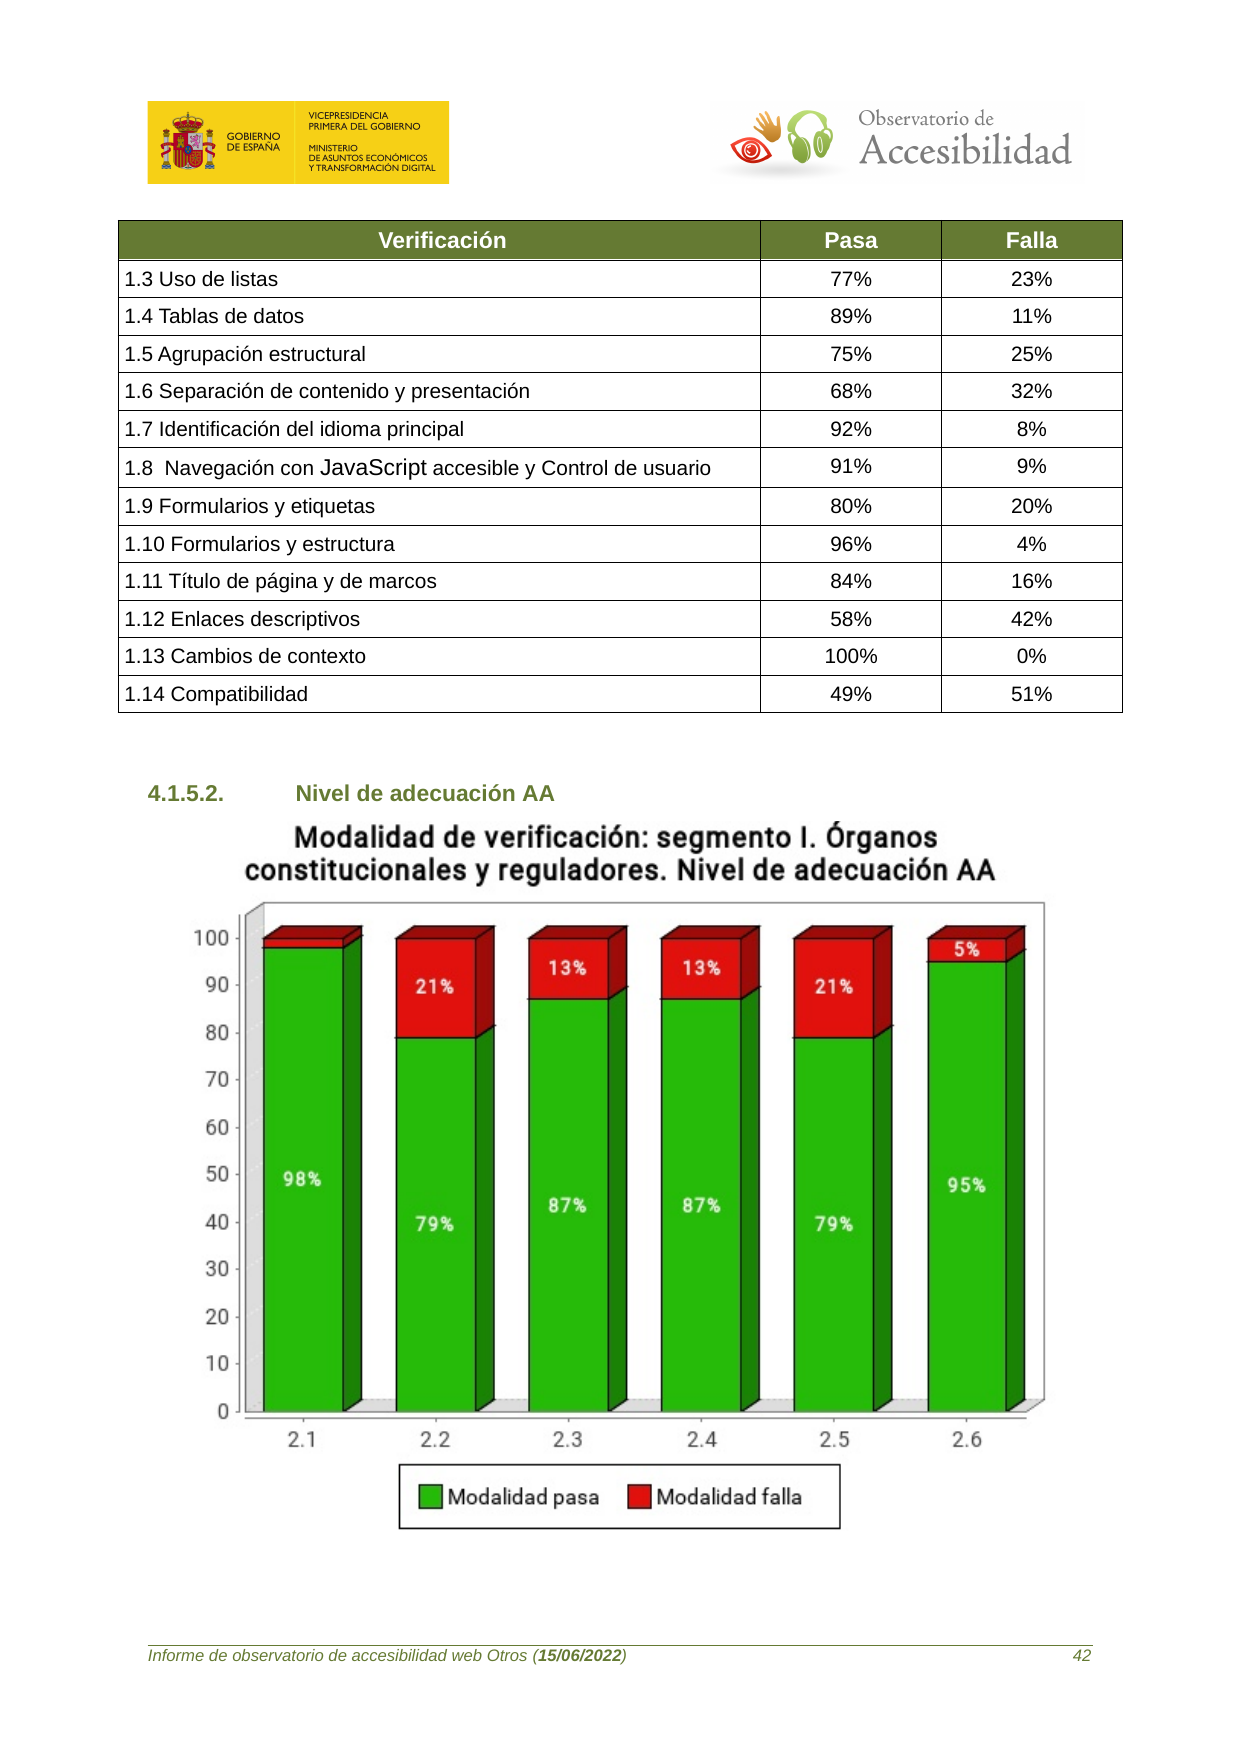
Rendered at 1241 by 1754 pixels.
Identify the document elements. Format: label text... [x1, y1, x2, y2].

table_cell 1.9 Formularios y etiquetas [119, 488, 760, 524]
table_cell 51% [942, 676, 1122, 712]
table_cell 1.11 Título de página y de marcos [119, 563, 760, 599]
table_cell 11% [942, 298, 1122, 334]
table_cell 1.6 Separación de contenido y presentación [119, 373, 760, 409]
table_cell 42% [942, 601, 1122, 637]
table_cell 1.8 Navegación con JavaScript accesible y Control de usuario [119, 448, 760, 487]
table_cell 4% [942, 526, 1122, 562]
table_cell 1.10 Formularios y estructura [119, 526, 760, 562]
table_cell 25% [942, 336, 1122, 372]
table_cell 49% [761, 676, 941, 712]
subtitle Nivel de adecuación AA [148, 779, 1092, 806]
table_cell 96% [761, 526, 941, 562]
table_cell 89% [761, 298, 941, 334]
table_cell 23% [942, 261, 1122, 297]
table_cell 8% [942, 411, 1122, 447]
picture [710, 101, 1086, 184]
table_cell 1.7 Identificación del idioma principal [119, 411, 760, 447]
table_cell 1.12 Enlaces descriptivos [119, 601, 760, 637]
table_cell 84% [761, 563, 941, 599]
table_cell 58% [761, 601, 941, 637]
table_cell 91% [761, 448, 941, 487]
table_cell 16% [942, 563, 1122, 599]
table_cell 1.4 Tablas de datos [119, 298, 760, 334]
table_cell 1.5 Agrupación estructural [119, 336, 760, 372]
table_cell 9% [942, 448, 1122, 487]
table_cell 20% [942, 488, 1122, 524]
table_cell 80% [761, 488, 941, 524]
table_cell 92% [761, 411, 941, 447]
picture [178, 821, 1062, 1531]
table_header Verificación [119, 221, 760, 259]
table_cell 0% [942, 638, 1122, 674]
table_cell 100% [761, 638, 941, 674]
table_cell 68% [761, 373, 941, 409]
table_cell 1.13 Cambios de contexto [119, 638, 760, 674]
table_header Pasa [761, 221, 941, 259]
table_cell 1.14 Compatibilidad [119, 676, 760, 712]
table_cell 1.3 Uso de listas [119, 261, 760, 297]
table_cell 77% [761, 261, 941, 297]
table_cell 32% [942, 373, 1122, 409]
picture [147, 101, 450, 184]
table_cell 75% [761, 336, 941, 372]
table_header Falla [942, 221, 1122, 259]
